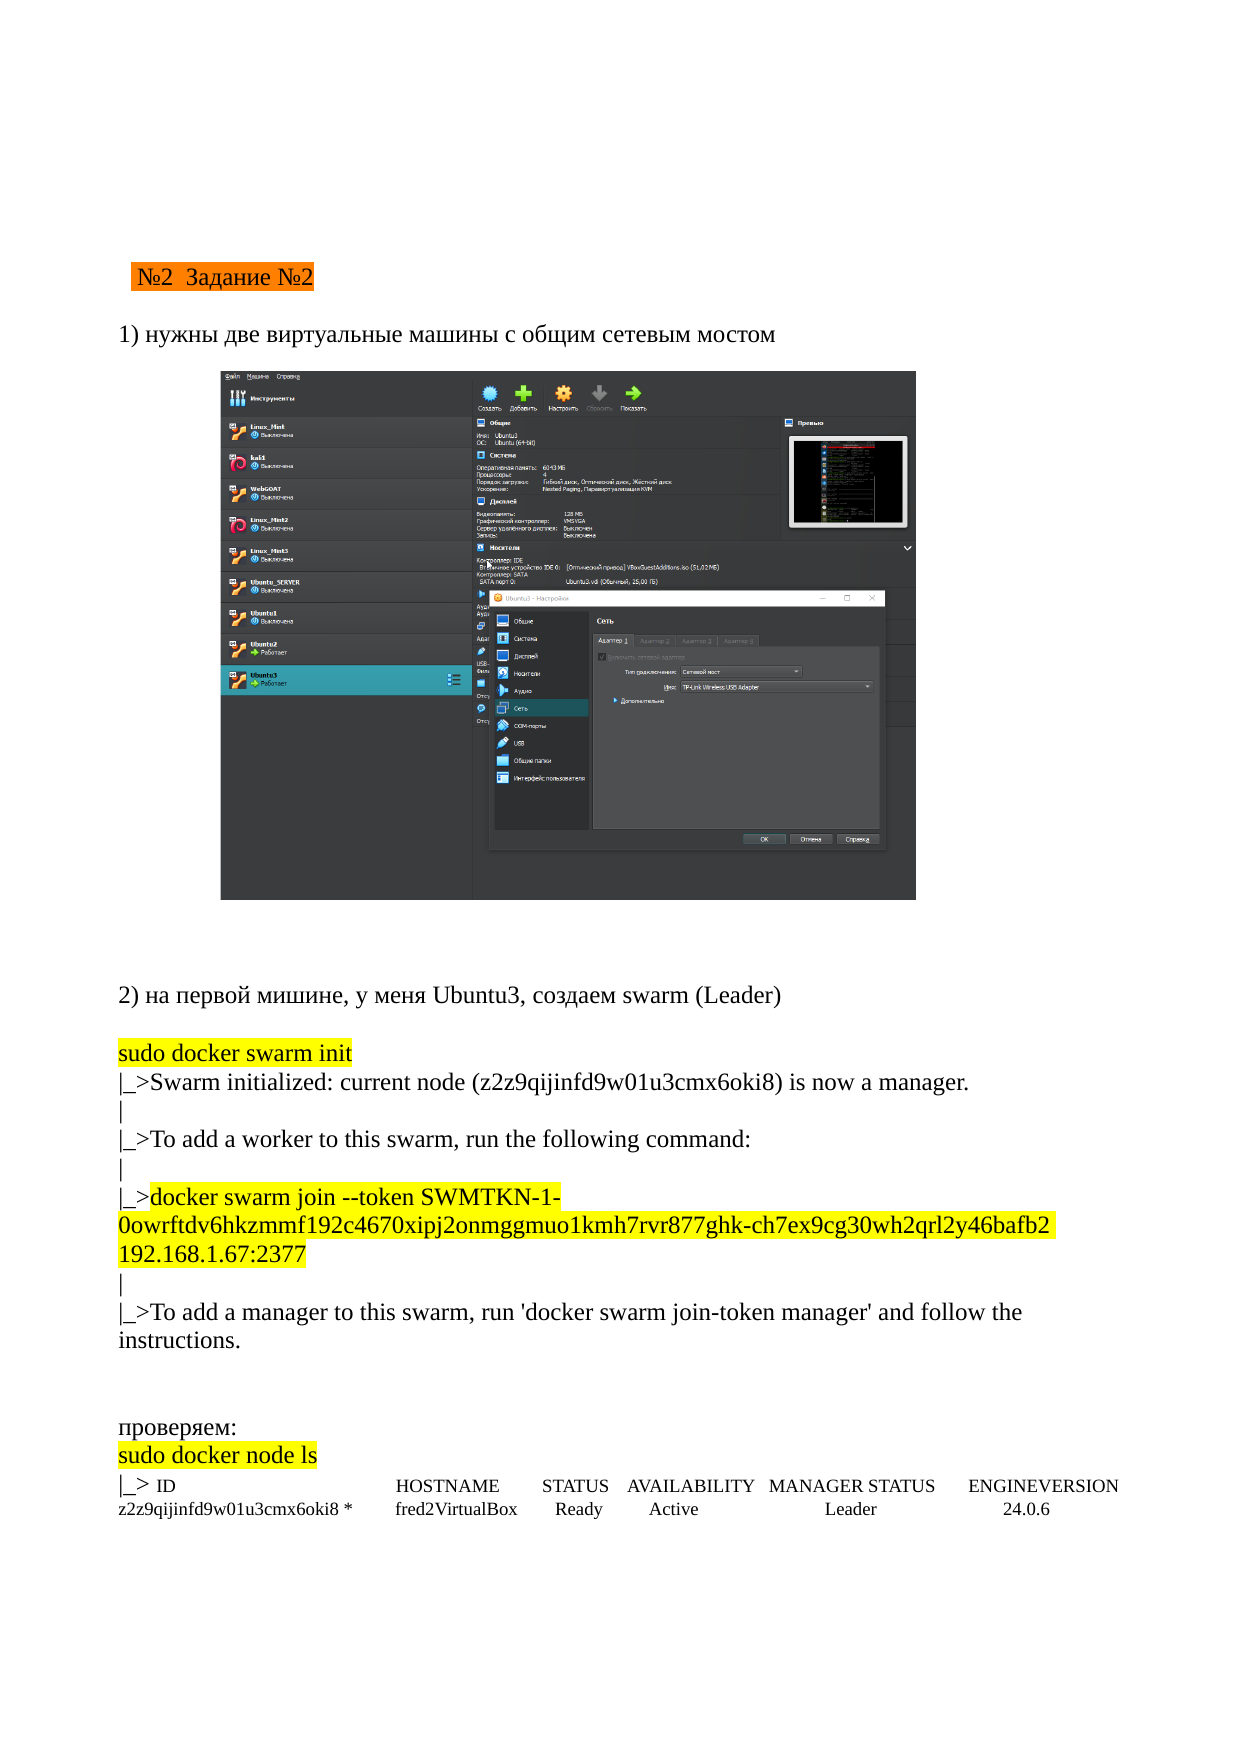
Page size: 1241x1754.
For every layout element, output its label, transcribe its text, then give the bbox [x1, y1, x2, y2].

text |_>docker swarm join --token SWMTKN-1-0owrftdv6hkzmmf192c4670xipj2onmggmuo1kmh7rvr877ghk-ch7ex9cg30wh2qrl2y46bafb2 192.168.1.67:2377 [118, 1182, 1122, 1268]
text |_>To add a manager to this swarm, run 'docker swarm join-token manager' and follow the instructions. [118, 1297, 1122, 1354]
text 2) на первой мишине, у меня Ubuntu3, создаем swarm (Leader) [118, 981, 1122, 1009]
text |_> ID HOSTNAME STATUS AVAILABILITY MANAGER STATUS ENGINEVERSION [118, 1469, 1122, 1498]
text |_>Swarm initialized: current node (z2z9qijinfd9w01u3cmx6oki8) is now a manager. [118, 1067, 1122, 1096]
text |_>To add a worker to this swarm, run the following command: [118, 1124, 1122, 1153]
text 1) нужны две виртуальные машины с общим сетевым мостом [118, 319, 1122, 348]
text sudo docker swarm init [118, 1038, 1122, 1067]
text проверяем: [118, 1412, 1122, 1441]
text №2 Задание №2 [118, 262, 1122, 291]
picture [220, 371, 916, 900]
text sudo docker node ls [118, 1441, 1122, 1469]
text z2z9qijinfd9w01u3cmx6oki8 * fred2VirtualBox Ready Active Leader 24.0.6 [118, 1498, 1122, 1520]
text | [118, 1096, 1122, 1124]
text | [118, 1153, 1122, 1182]
text | [118, 1268, 1122, 1297]
